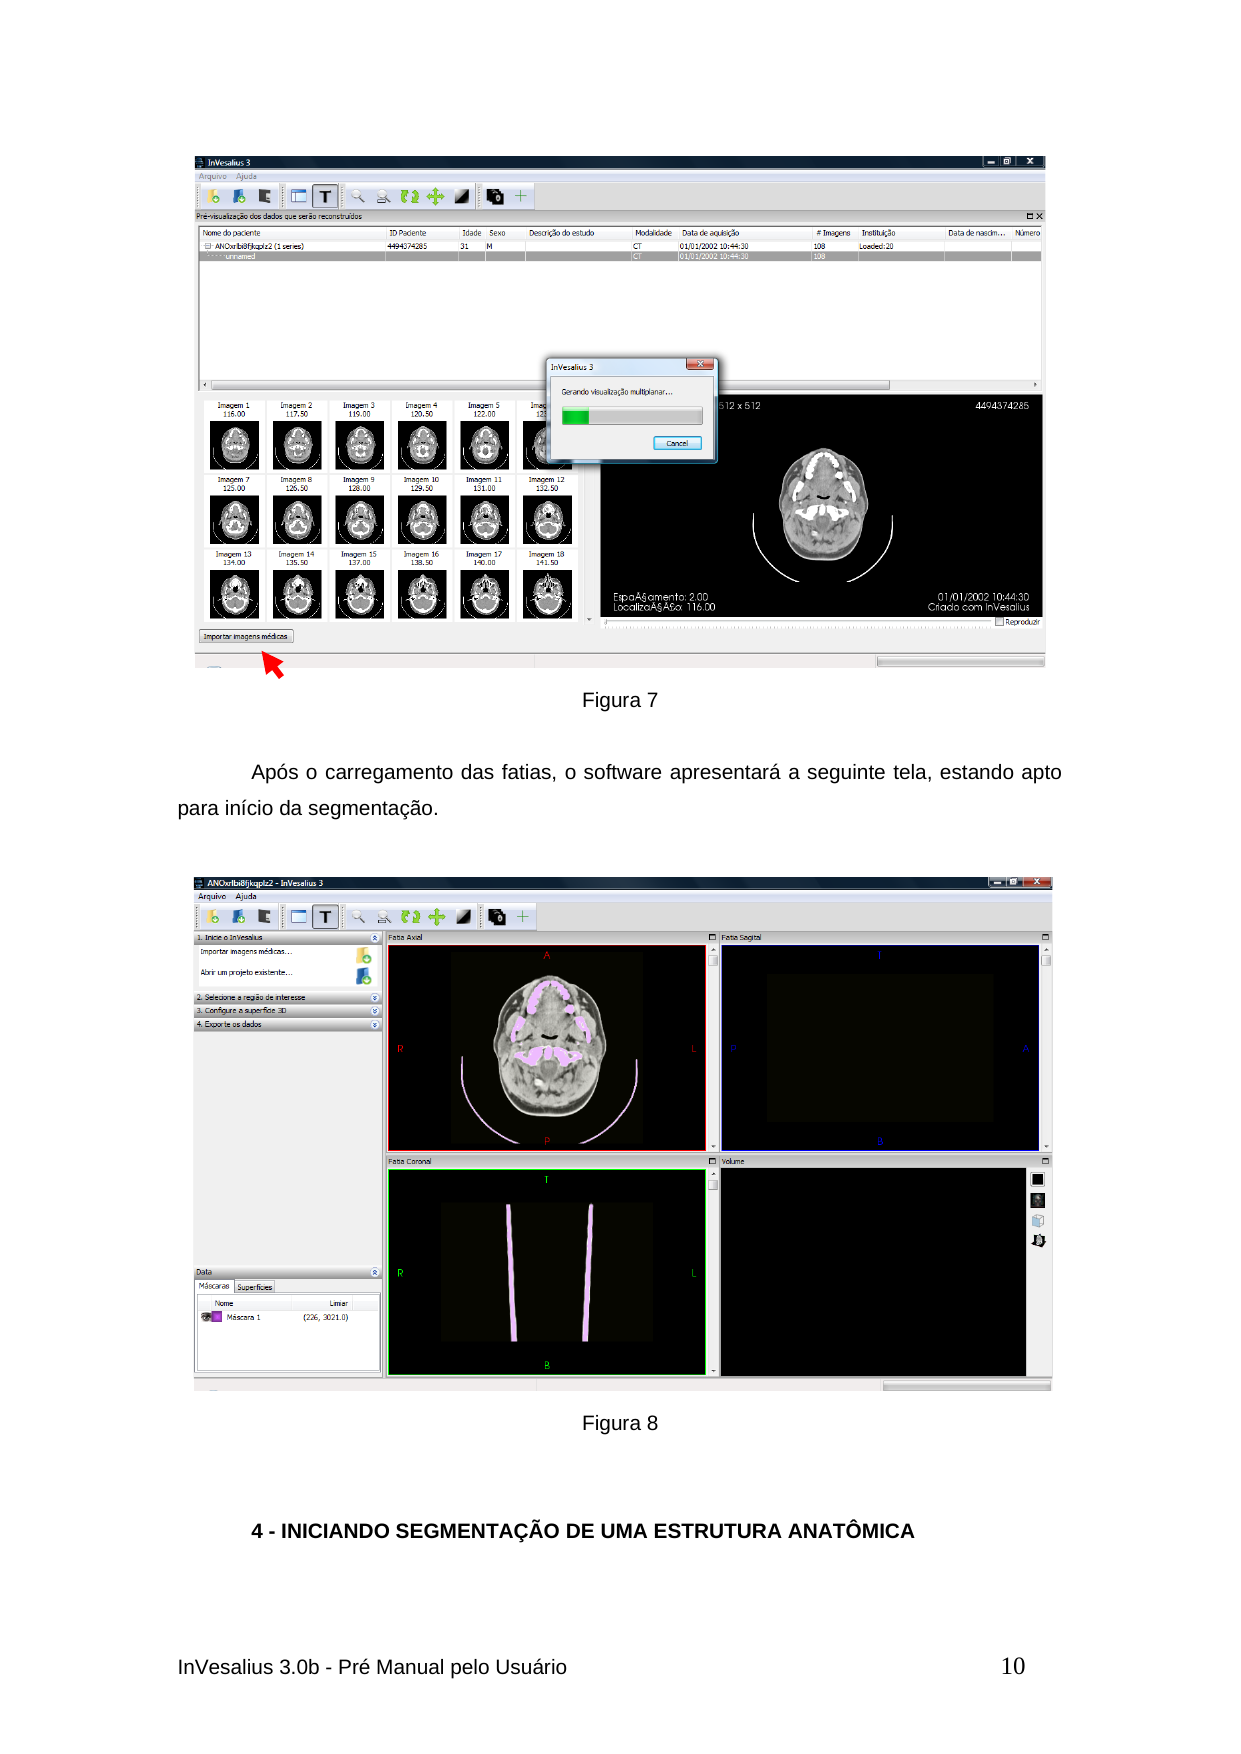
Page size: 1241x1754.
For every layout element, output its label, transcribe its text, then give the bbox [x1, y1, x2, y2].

text Figura 7 [177, 688, 1063, 712]
text Após o carregamento das fatias, o software apresentará a seguinte tela, estando apto para início da segmentação. [177, 760, 1063, 820]
text Figura 8 [177, 1411, 1063, 1435]
text 4 - INICIANDO SEGMENTAÇÃO DE UMA ESTRUTURA ANATÔMICA [177, 1519, 1063, 1543]
picture [193, 877, 1053, 1391]
picture [194, 156, 1046, 668]
